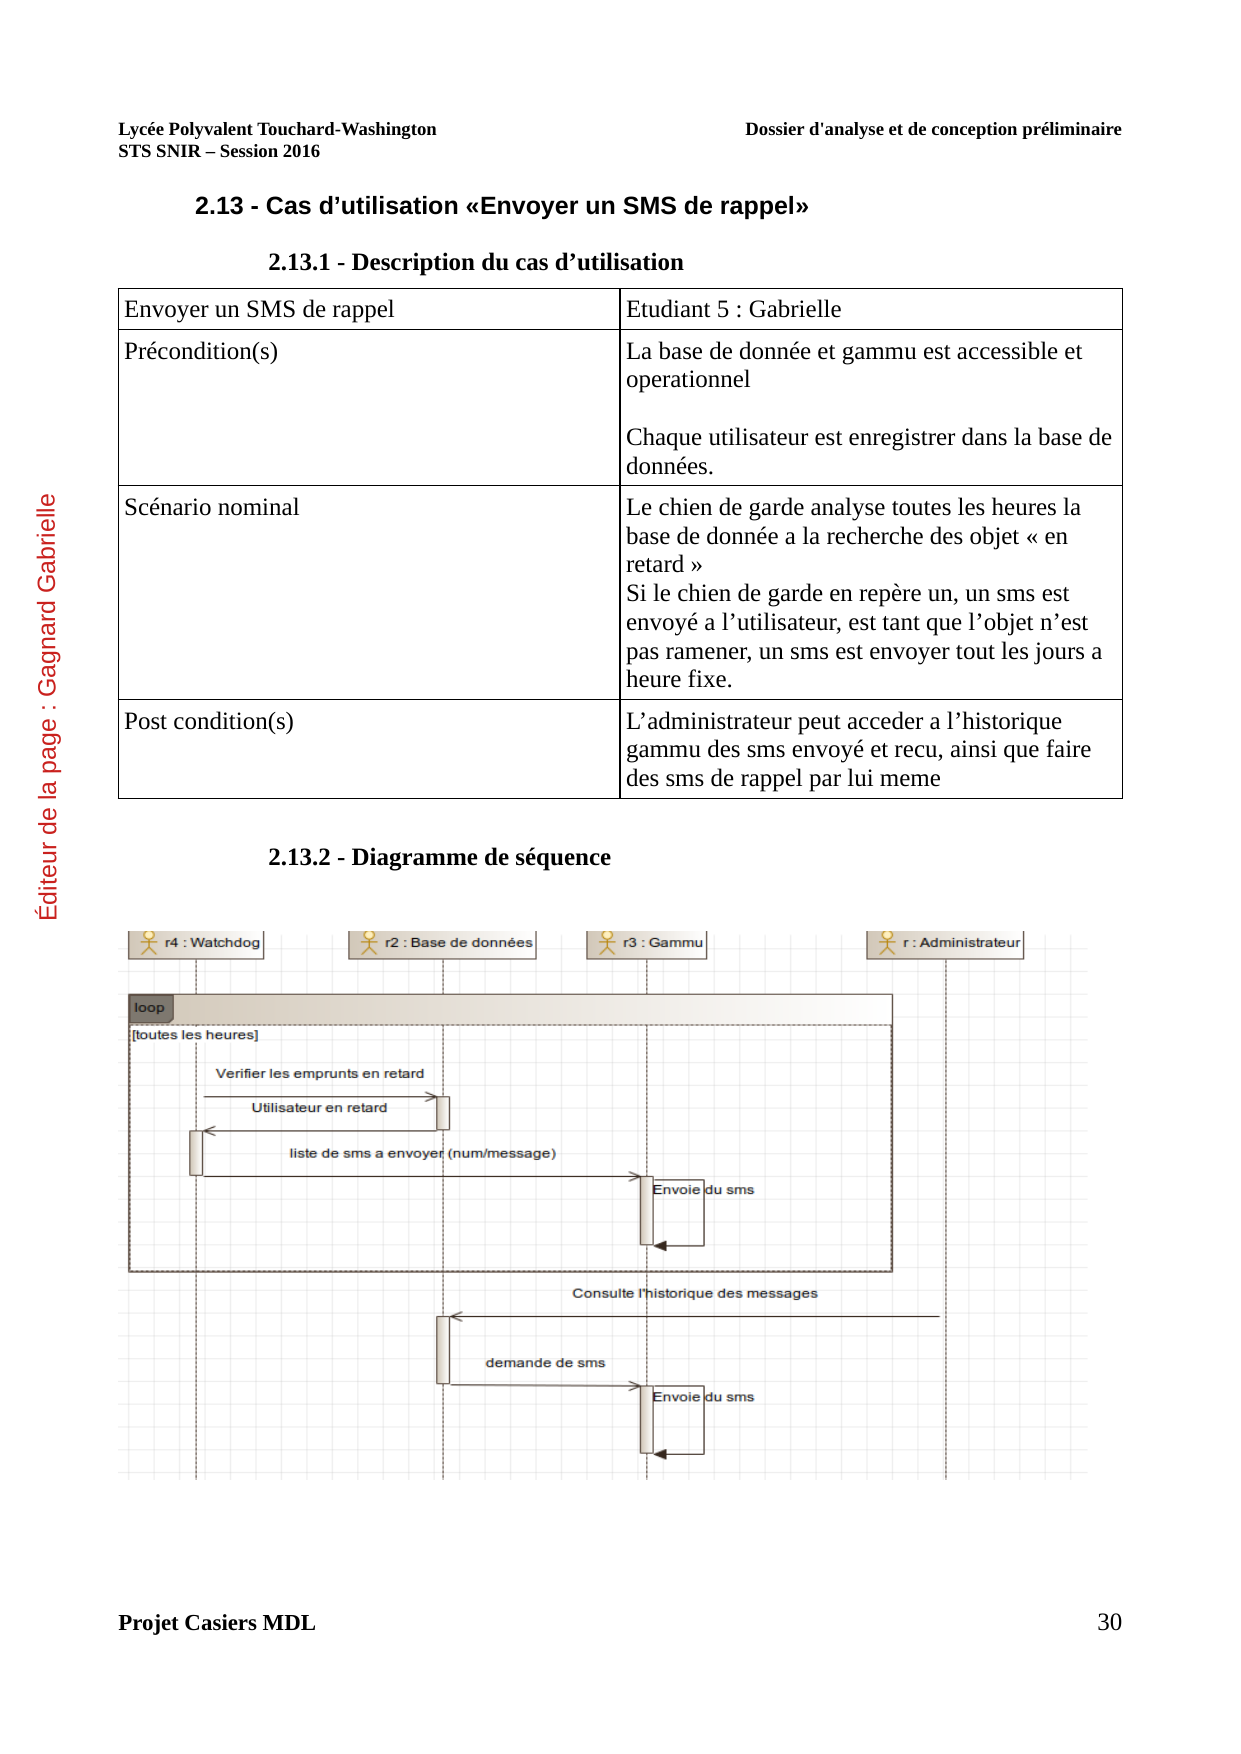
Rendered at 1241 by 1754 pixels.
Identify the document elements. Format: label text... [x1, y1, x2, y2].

table_cell L’administrateur peut acceder a l’historique gammu des sms envoyé et recu, ainsi que faire des sms de rappel par lui meme [621, 700, 1122, 798]
subtitle 2.13 - Cas d’utilisation «Envoyer un SMS de rappel» [195, 191, 1122, 219]
table_cell Post condition(s) [119, 700, 619, 798]
picture [118, 931, 1088, 1480]
table_header Envoyer un SMS de rappel [119, 289, 619, 329]
table_header Etudiant 5 : Gabrielle [621, 289, 1122, 329]
table_cell La base de donnée et gammu est accessible et operationnel Chaque utilisateur est enregistrer dans la base de données. [621, 330, 1122, 485]
subtitle 2.13.2 - Diagramme de séquence [118, 842, 1122, 871]
table_cell Scénario nominal [119, 486, 619, 699]
subtitle 2.13.1 - Description du cas d’utilisation [118, 247, 1122, 275]
table_cell Le chien de garde analyse toutes les heures la base de donnée a la recherche des objet « en retard » Si le chien de garde en repère un, un sms est envoyé a l’utilisateur, est tant que l’objet n’est pas ramener, un sms est envoyer tout les jours a heure fixe. [621, 486, 1122, 699]
table_cell Précondition(s) [119, 330, 619, 485]
